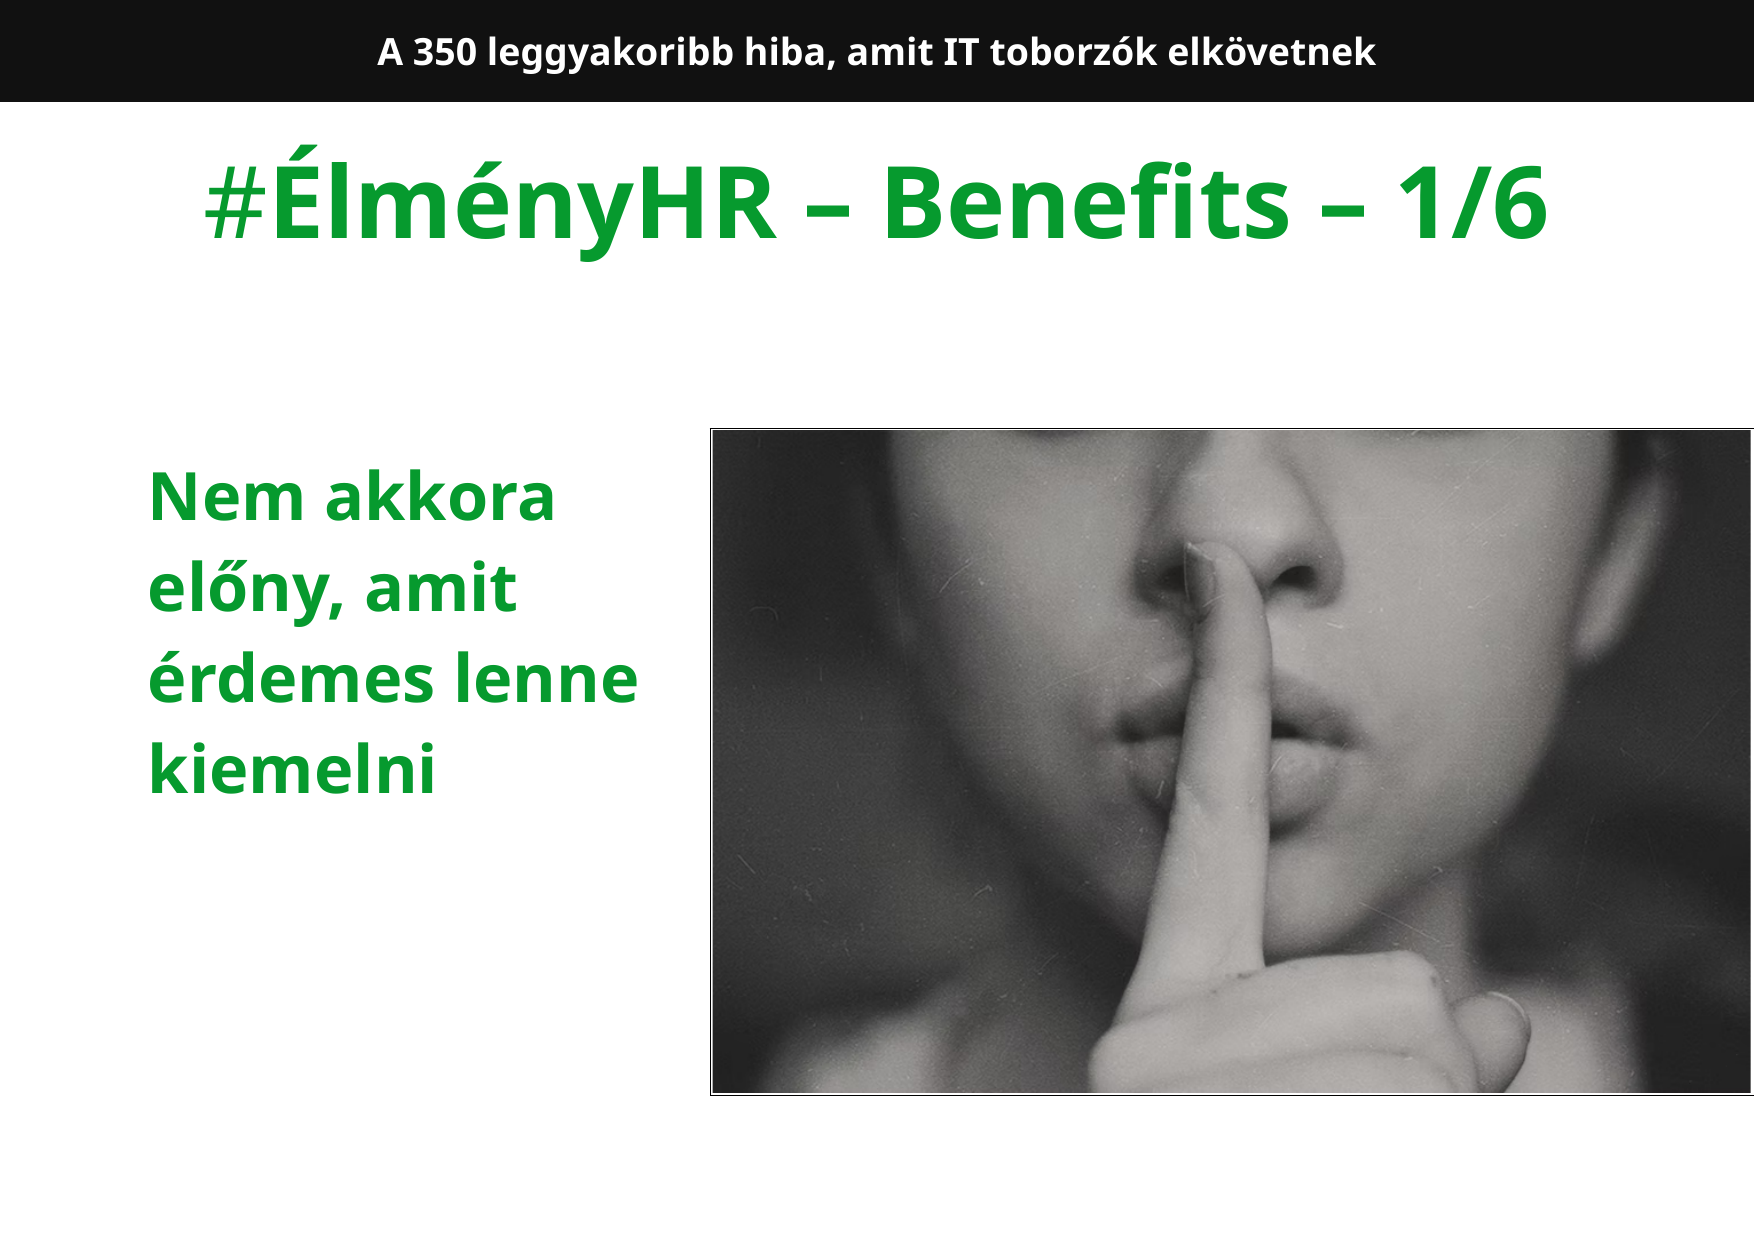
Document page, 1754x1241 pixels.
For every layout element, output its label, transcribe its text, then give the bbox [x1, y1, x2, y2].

text Nem akkora előny, amit [148, 449, 709, 631]
text #ÉlményHR – Benefits – 1/6 [0, 132, 1754, 268]
text érdemes lenne [148, 631, 709, 722]
picture [712, 430, 1751, 1093]
text kiemelni [148, 722, 709, 813]
